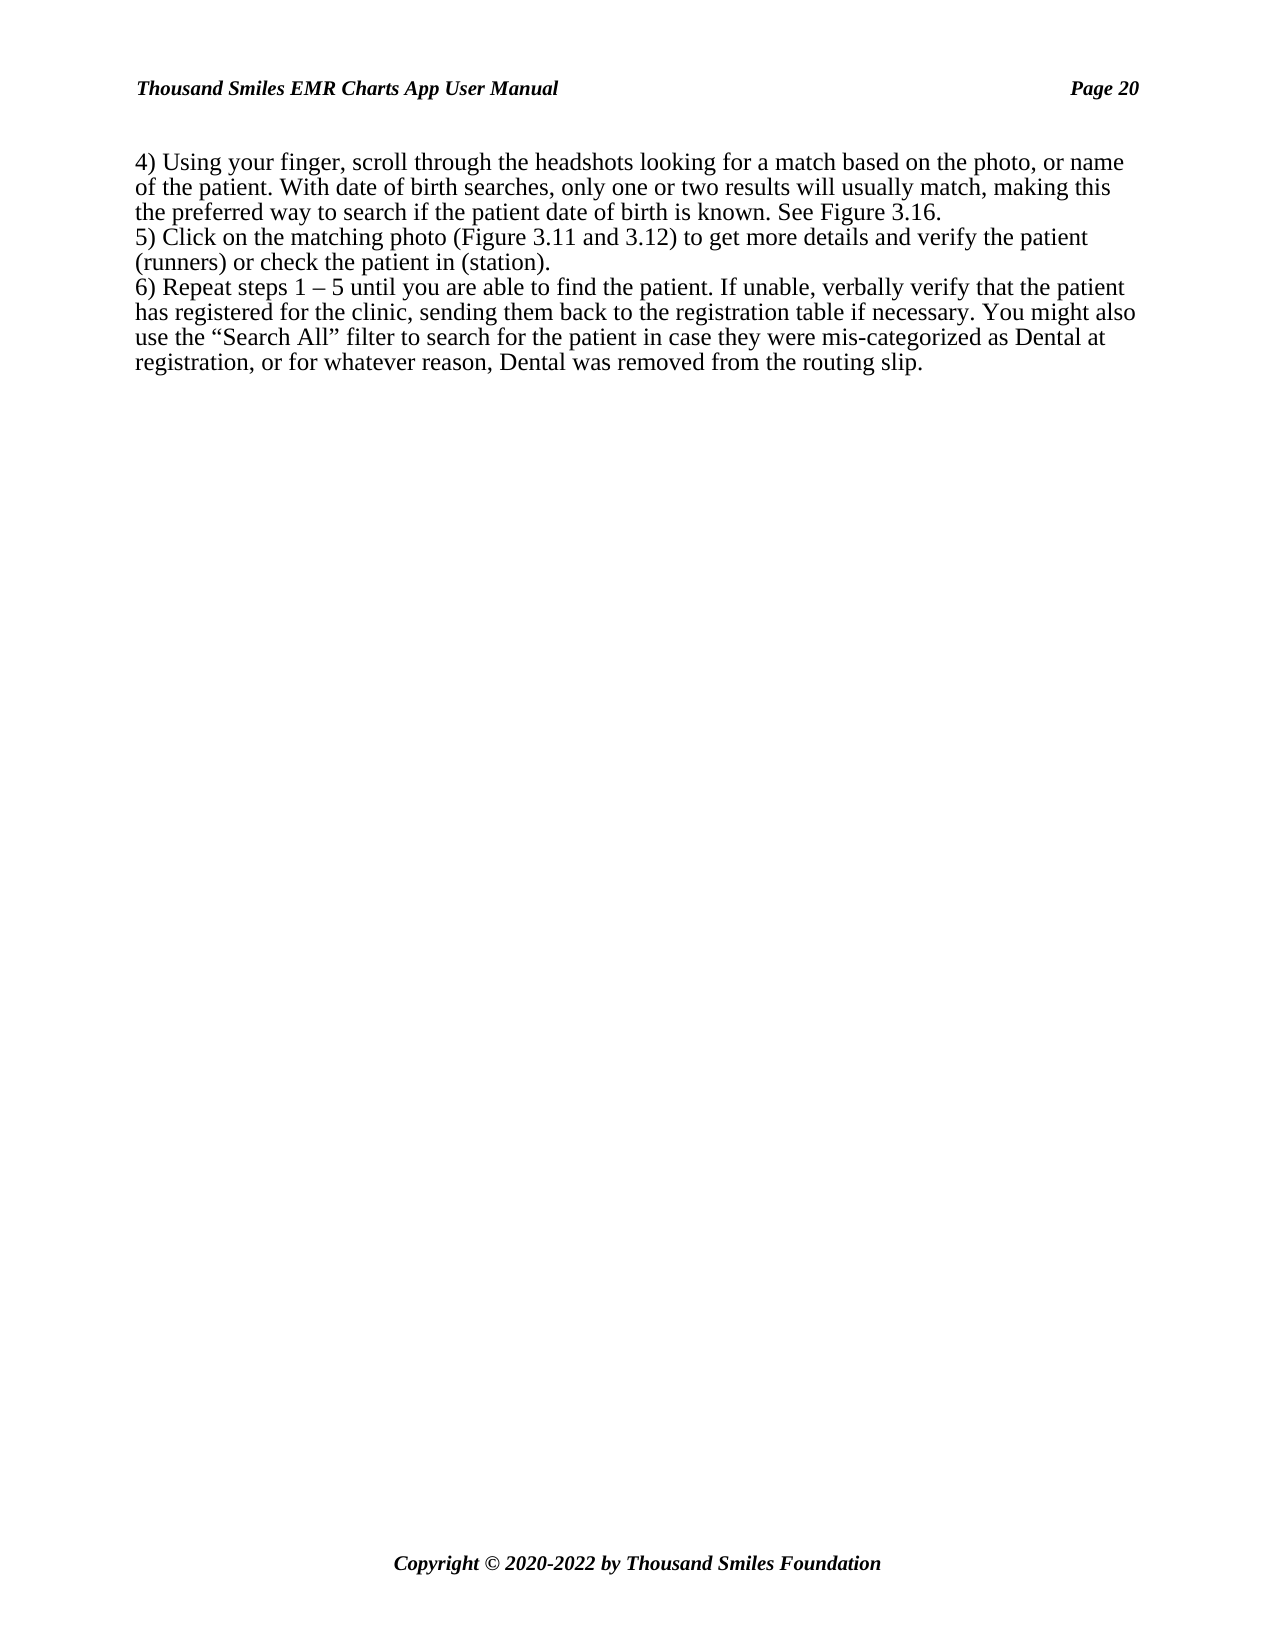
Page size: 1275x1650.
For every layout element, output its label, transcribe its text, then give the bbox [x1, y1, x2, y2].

text 6) Repeat steps 1 – 5 until you are able to find the patient. If unable, verbally verify that the patient has registered for the clinic, sending them back to the registration table if necessary. You might also use the “Search All” filter to search for the patient in case they were mis-categorized as Dental at registration, or for whatever reason, Dental was removed from the routing slip. [135, 275, 1140, 375]
text 5) Click on the matching photo (Figure 3.11 and 3.12) to get more details and verify the patient (runners) or check the patient in (station). [135, 225, 1140, 275]
text 4) Using your finger, scroll through the headshots looking for a match based on the photo, or name of the patient. With date of birth searches, only one or two results will usually match, making this the preferred way to search if the patient date of birth is known. See Figure 3.16. [135, 150, 1140, 225]
